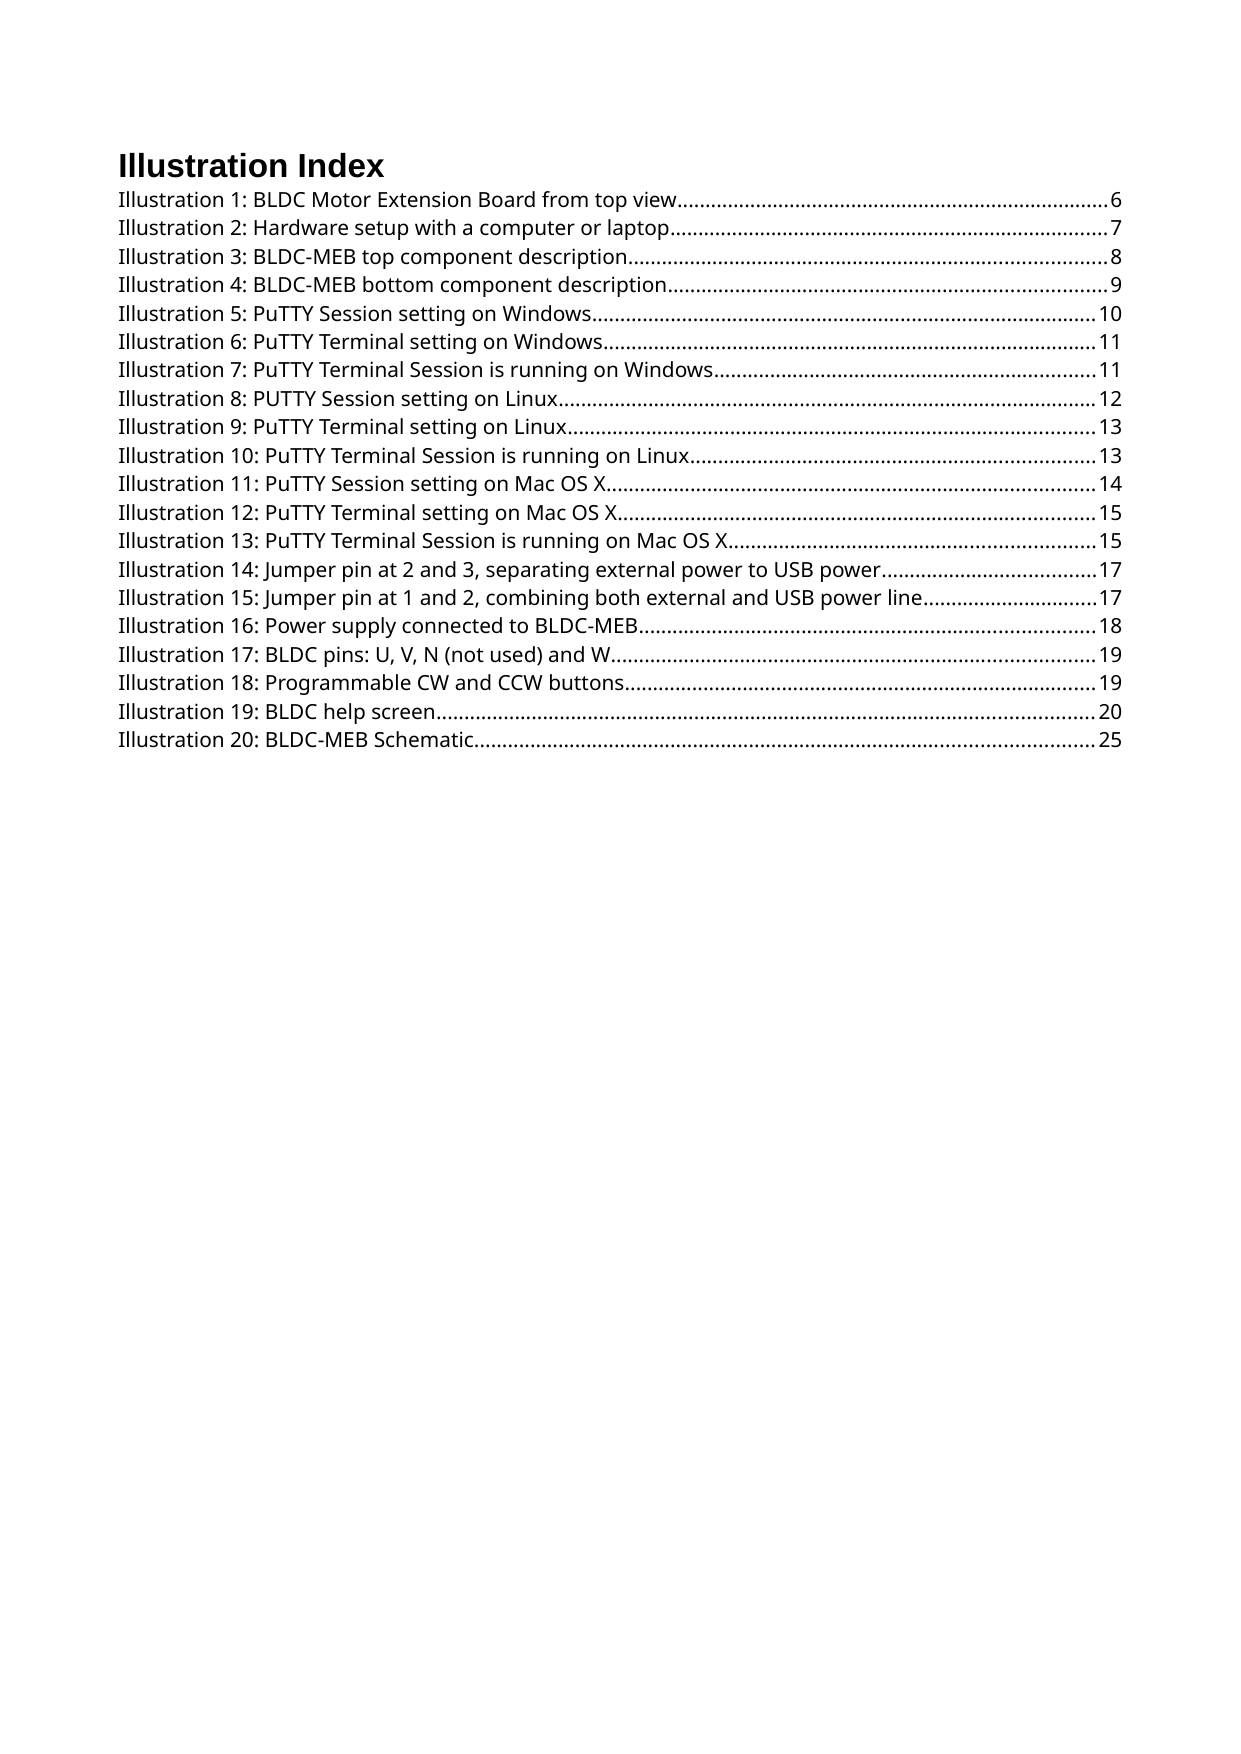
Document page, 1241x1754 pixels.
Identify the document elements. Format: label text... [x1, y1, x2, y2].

text Illustration 8: PUTTY Session setting on Linux 12 [118, 384, 1122, 412]
text Illustration 3: BLDC-MEB top component description 8 [118, 242, 1122, 270]
text Illustration 19: BLDC help screen 20 [118, 697, 1122, 725]
text Illustration 14: Jumper pin at 2 and 3, separating external power to USB power 17 [118, 555, 1122, 583]
text Illustration 7: PuTTY Terminal Session is running on Windows 11 [118, 356, 1122, 384]
text Illustration 9: PuTTY Terminal setting on Linux 13 [118, 412, 1122, 441]
text Illustration 18: Programmable CW and CCW buttons 19 [118, 668, 1122, 697]
text Illustration 2: Hardware setup with a computer or laptop 7 [118, 213, 1122, 242]
text Illustration 20: BLDC-MEB Schematic 25 [118, 725, 1122, 754]
text Illustration 5: PuTTY Session setting on Windows 10 [118, 299, 1122, 327]
text Illustration 4: BLDC-MEB bottom component description 9 [118, 270, 1122, 299]
subtitle Illustration Index [118, 147, 1122, 185]
text Illustration 15: Jumper pin at 1 and 2, combining both external and USB power line 17 [118, 583, 1122, 612]
text Illustration 13: PuTTY Terminal Session is running on Mac OS X 15 [118, 526, 1122, 555]
text Illustration 10: PuTTY Terminal Session is running on Linux 13 [118, 441, 1122, 469]
text Illustration 17: BLDC pins: U, V, N (not used) and W 19 [118, 640, 1122, 668]
text Illustration 1: BLDC Motor Extension Board from top view 6 [118, 185, 1122, 213]
text Illustration 12: PuTTY Terminal setting on Mac OS X 15 [118, 498, 1122, 526]
text Illustration 11: PuTTY Session setting on Mac OS X 14 [118, 469, 1122, 498]
text Illustration 6: PuTTY Terminal setting on Windows 11 [118, 327, 1122, 356]
text Illustration 16: Power supply connected to BLDC-MEB 18 [118, 612, 1122, 640]
